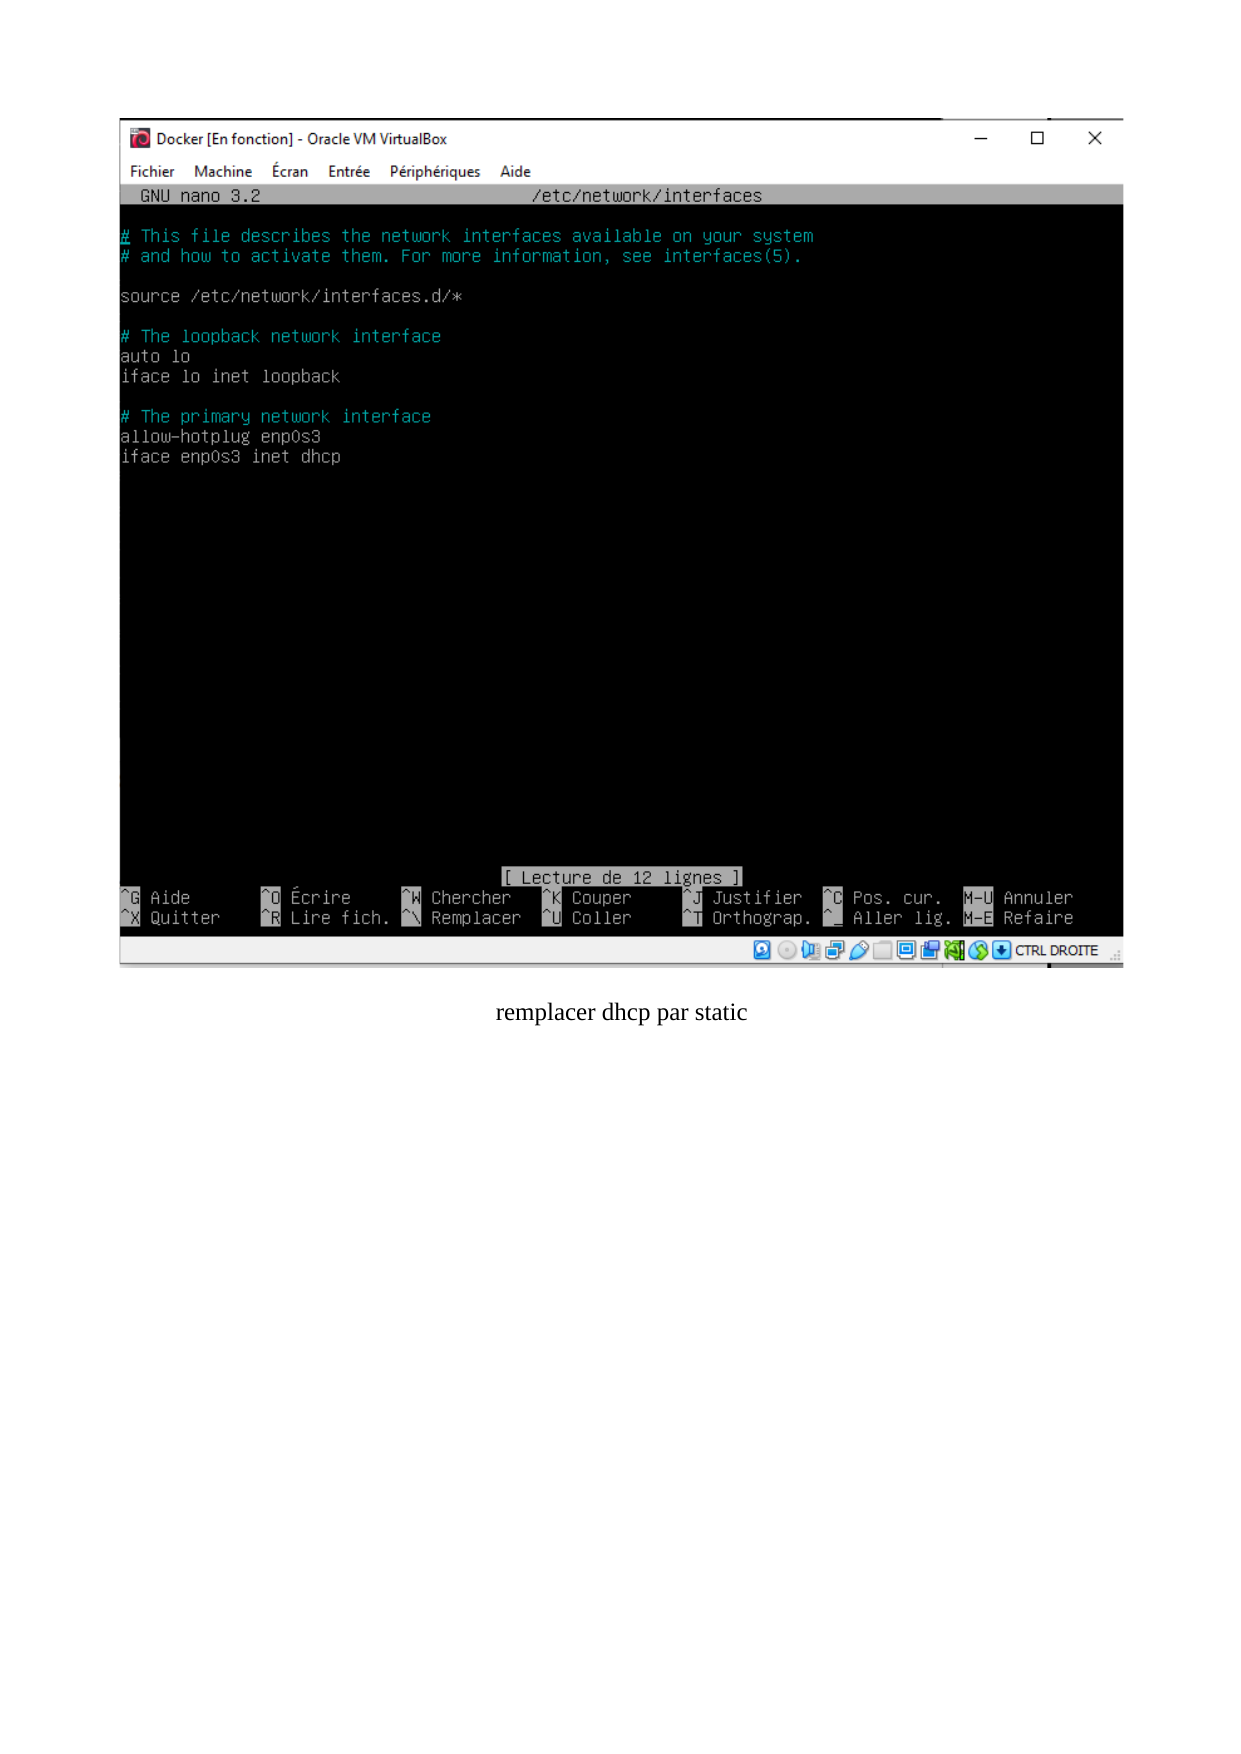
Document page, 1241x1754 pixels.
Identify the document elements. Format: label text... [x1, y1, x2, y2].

picture [119, 118, 1124, 968]
text remplacer dhcp par static [36, 997, 1207, 1025]
